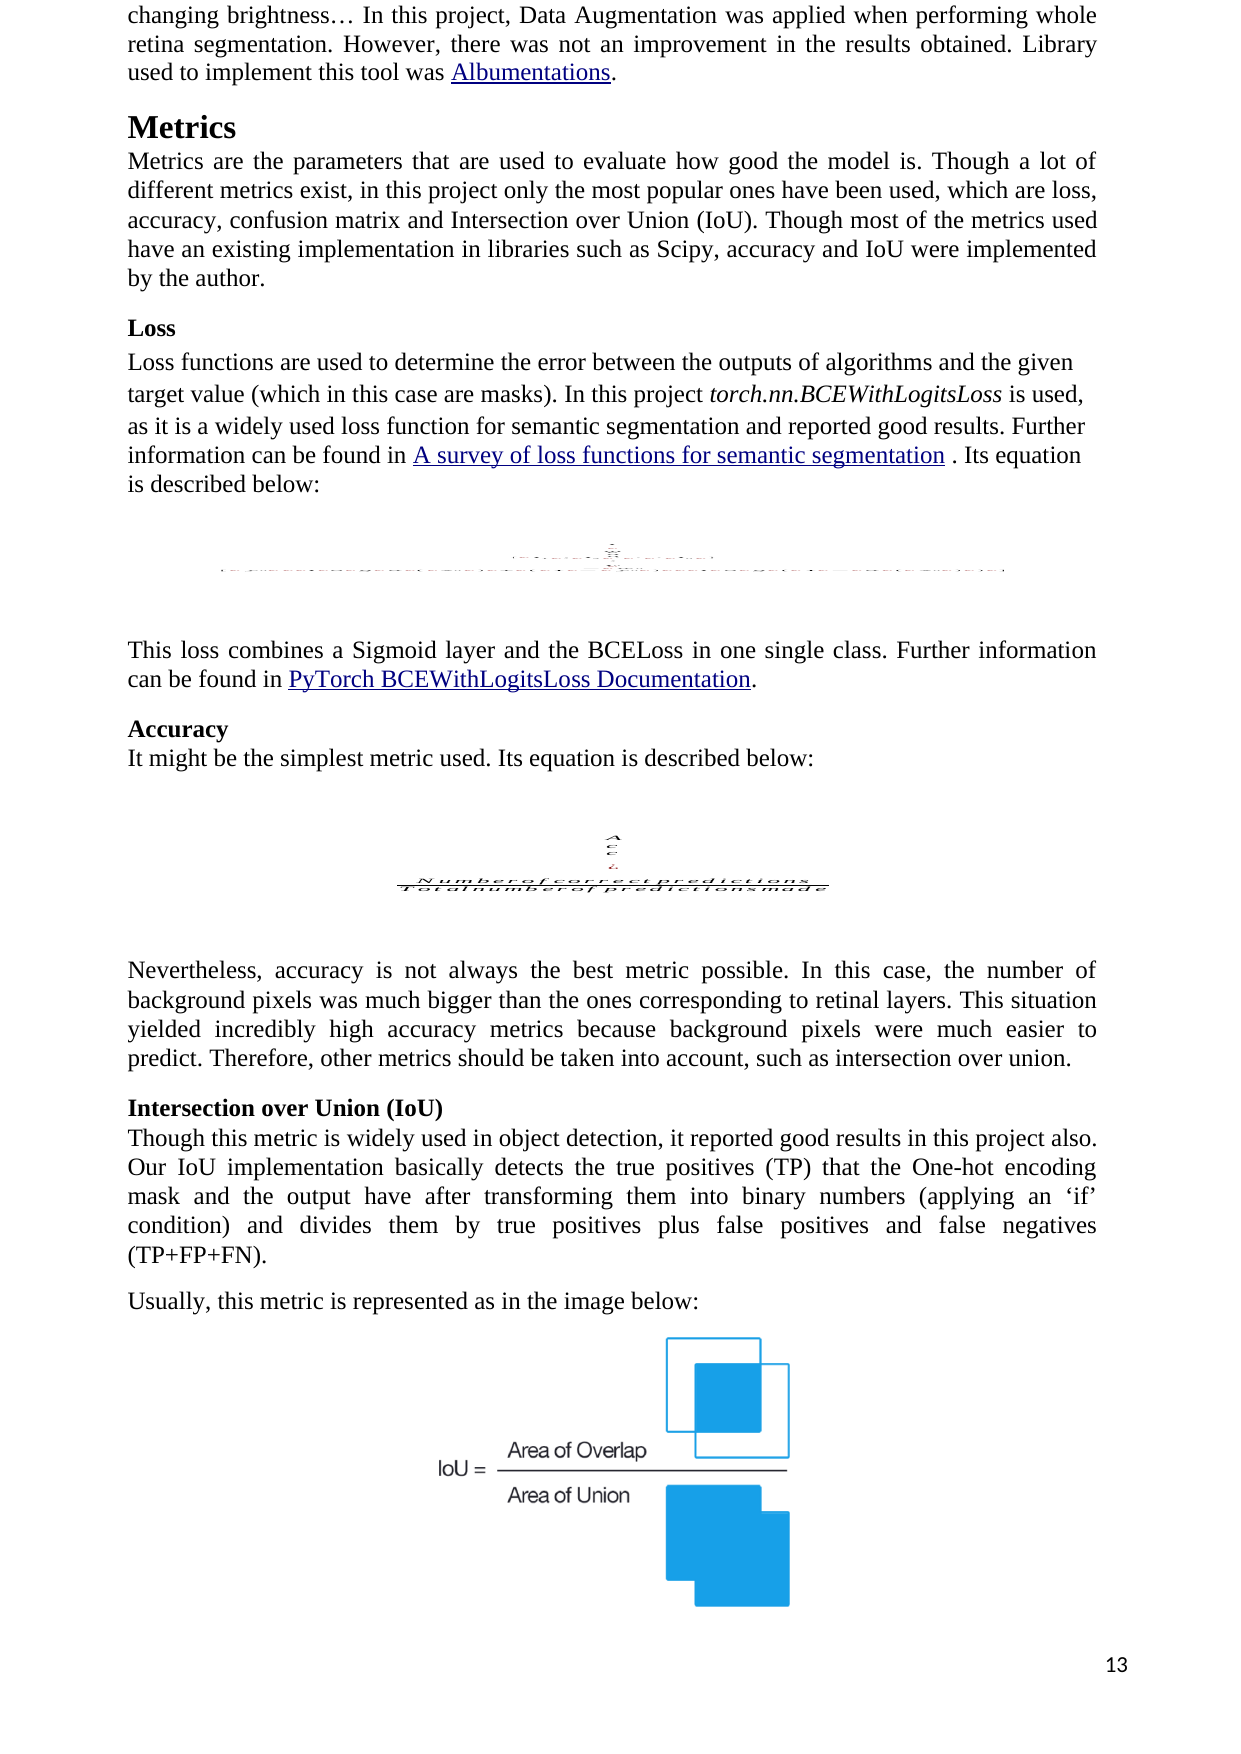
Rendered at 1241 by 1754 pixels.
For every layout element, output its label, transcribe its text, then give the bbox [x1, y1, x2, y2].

subtitle Intersection over Union (IoU) [127, 1093, 1098, 1122]
text Usually, this metric is represented as in the image below: [127, 1286, 1098, 1314]
subtitle Loss functions are used to determine the error between the outputs of algorithms and the given target value (which in this case are masks). In this project torch.nn.BCEWithLogitsLoss is used, as it is a widely used loss function for semantic segmentation and reported good results. Further information can be found in A survey of loss functions for semantic segmentation . Its equation is described below: [127, 347, 1098, 498]
subtitle Accuracy [127, 714, 1098, 743]
text Though this metric is widely used in object detection, it reported good results in this project also. Our IoU implementation basically detects the true positives (TP) that the One-hot encoding mask and the output have after transforming them into binary numbers (applying an ‘if’ condition) and divides them by true positives plus false positives and false negatives (TP+FP+FN). [127, 1123, 1098, 1269]
text This loss combines a Sigmoid layer and the BCELoss in one single class. Further information can be found in PyTorch BCEWithLogitsLoss Documentation. [127, 635, 1098, 693]
subtitle Loss [127, 313, 1098, 342]
subtitle Metrics [127, 107, 1098, 145]
text Nevertheless, accuracy is not always the best metric possible. In this case, the number of background pixels was much bigger than the ones corresponding to retinal layers. This situation yielded incredibly high accuracy metrics because background pixels were much easier to predict. Therefore, other metrics should be taken into account, such as intersection over union. [127, 956, 1098, 1072]
text changing brightness… In this project, Data Augmentation was applied when performing whole retina segmentation. However, there was not an improvement in the results obtained. Library used to implement this tool was Albumentations. [127, 0, 1098, 86]
text It might be the simplest metric used. Its equation is described below: [127, 743, 1098, 772]
text Metrics are the parameters that are used to evaluate how good the model is. Though a lot of different metrics exist, in this project only the most popular ones have been used, which are loss, accuracy, confusion matrix and Intersection over Union (IoU). Though most of the metrics used have an existing implementation in libraries such as Scipy, accuracy and IoU were implemented by the author. [127, 146, 1098, 292]
